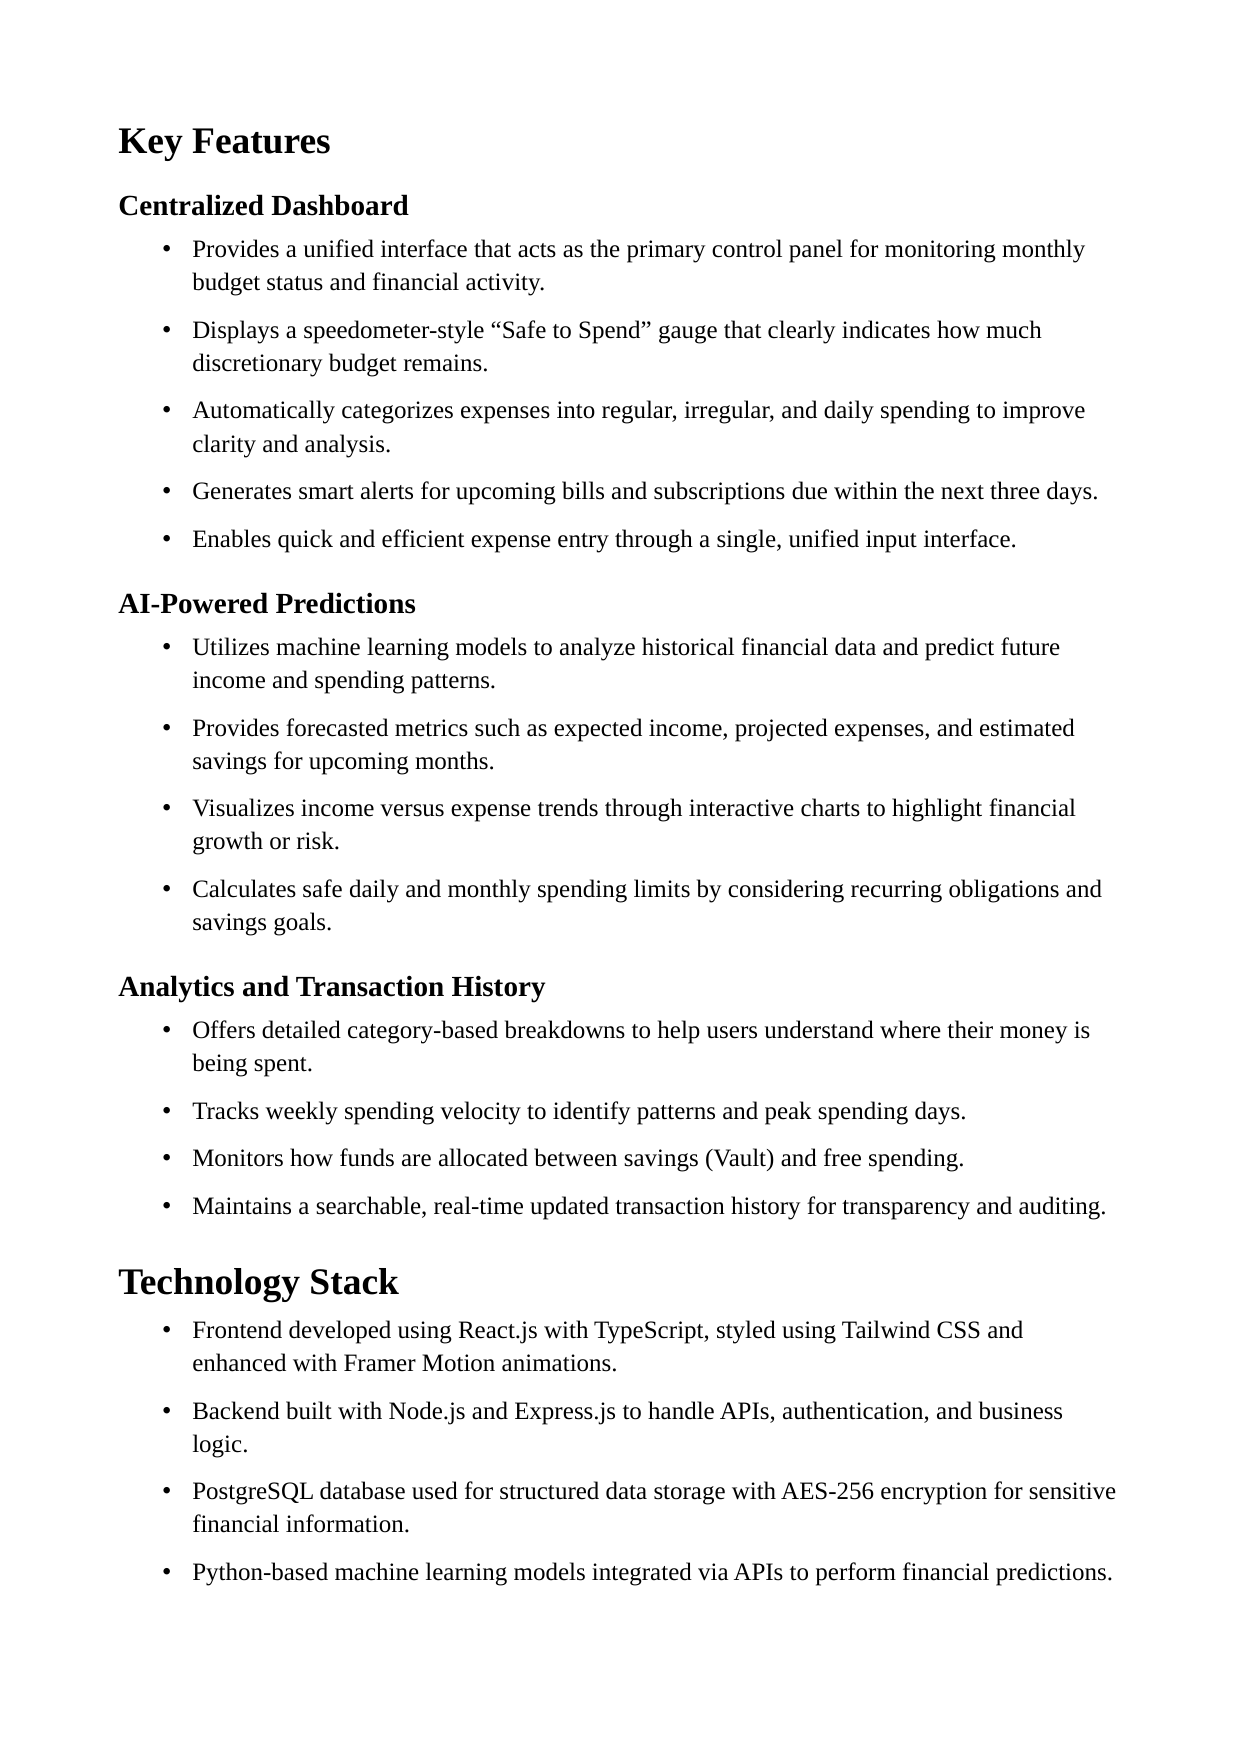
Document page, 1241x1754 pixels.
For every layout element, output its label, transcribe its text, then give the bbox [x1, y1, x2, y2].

list Generates smart alerts for upcoming bills and subscriptions due within the next three days. [162, 476, 1122, 505]
list Calculates safe daily and monthly spending limits by considering recurring obligations and savings goals. [162, 874, 1122, 936]
list Backend built with Node.js and Express.js to handle APIs, authentication, and business logic. [162, 1396, 1122, 1457]
list Visualizes income versus expense trends through interactive charts to highlight financial growth or risk. [162, 793, 1122, 855]
list Displays a speedometer-style “Safe to Spend” gauge that clearly indicates how much discretionary budget remains. [162, 315, 1122, 377]
subtitle Centralized Dashboard [118, 188, 1122, 222]
list Maintains a searchable, real-time updated transaction history for transparency and auditing. [162, 1191, 1122, 1220]
list Frontend developed using React.js with TypeScript, styled using Tailwind CSS and enhanced with Framer Motion animations. [162, 1315, 1122, 1377]
subtitle Technology Stack [118, 1259, 1122, 1303]
list Enables quick and efficient expense entry through a single, unified input interface. [162, 524, 1122, 553]
subtitle AI-Powered Predictions [118, 586, 1122, 619]
list Provides forecasted metrics such as expected income, projected expenses, and estimated savings for upcoming months. [162, 713, 1122, 774]
list Provides a unified interface that acts as the primary control panel for monitoring monthly budget status and financial activity. [162, 234, 1122, 296]
subtitle Key Features [118, 118, 1122, 161]
list Automatically categorizes expenses into regular, irregular, and daily spending to improve clarity and analysis. [162, 396, 1122, 457]
list PostgreSQL database used for structured data storage with AES-256 encryption for sensitive financial information. [162, 1476, 1122, 1538]
list Monitors how funds are allocated between savings (Vault) and free spending. [162, 1143, 1122, 1172]
list Python-based machine learning models integrated via APIs to perform financial predictions. [162, 1557, 1122, 1586]
list Tracks weekly spending velocity to identify patterns and peak spending days. [162, 1096, 1122, 1124]
list Utilizes machine learning models to analyze historical financial data and predict future income and spending patterns. [162, 632, 1122, 694]
list Offers detailed category-based breakdowns to help users understand where their money is being spent. [162, 1015, 1122, 1077]
subtitle Analytics and Transaction History [118, 969, 1122, 1003]
